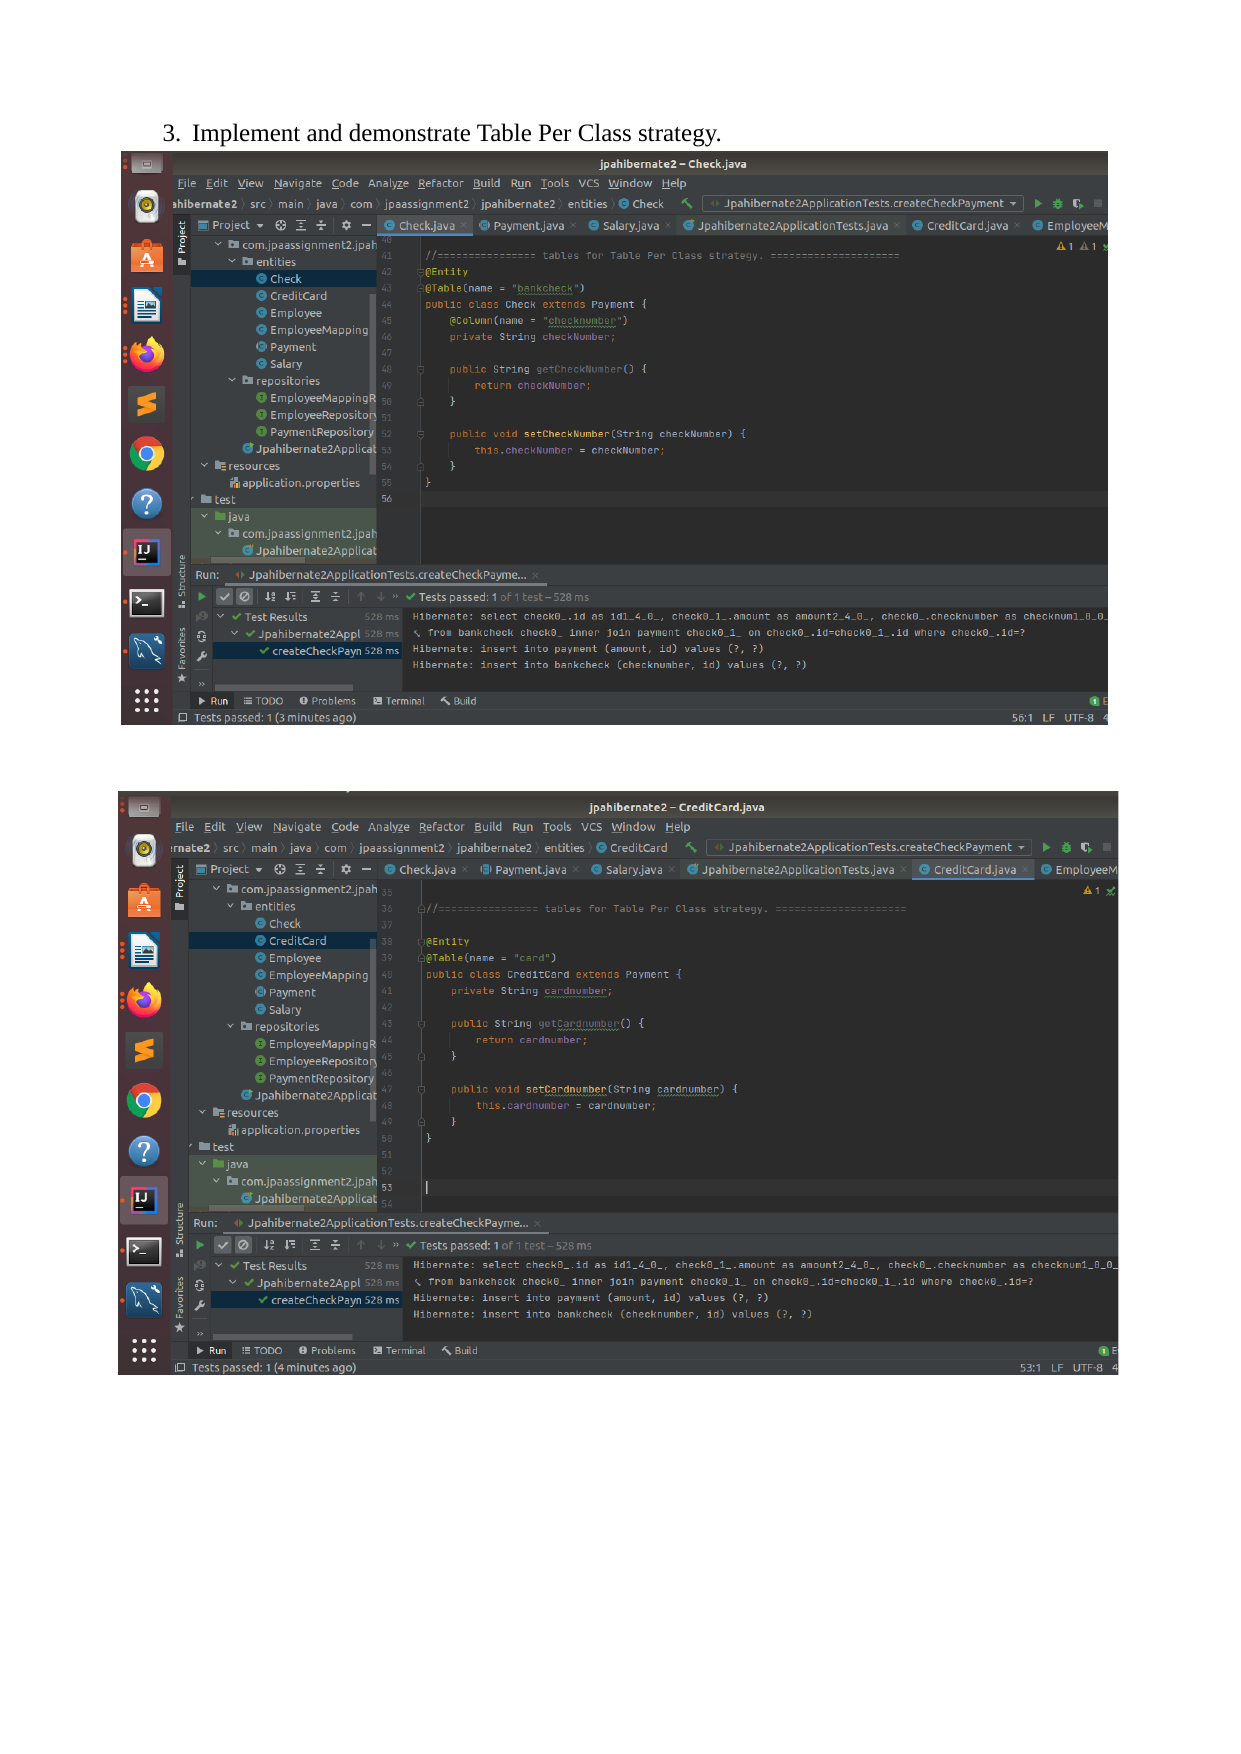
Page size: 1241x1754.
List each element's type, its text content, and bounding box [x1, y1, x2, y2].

picture [121, 151, 1108, 725]
list Implement and demonstrate Table Per Class strategy. [162, 118, 1122, 147]
picture [118, 791, 1119, 1375]
